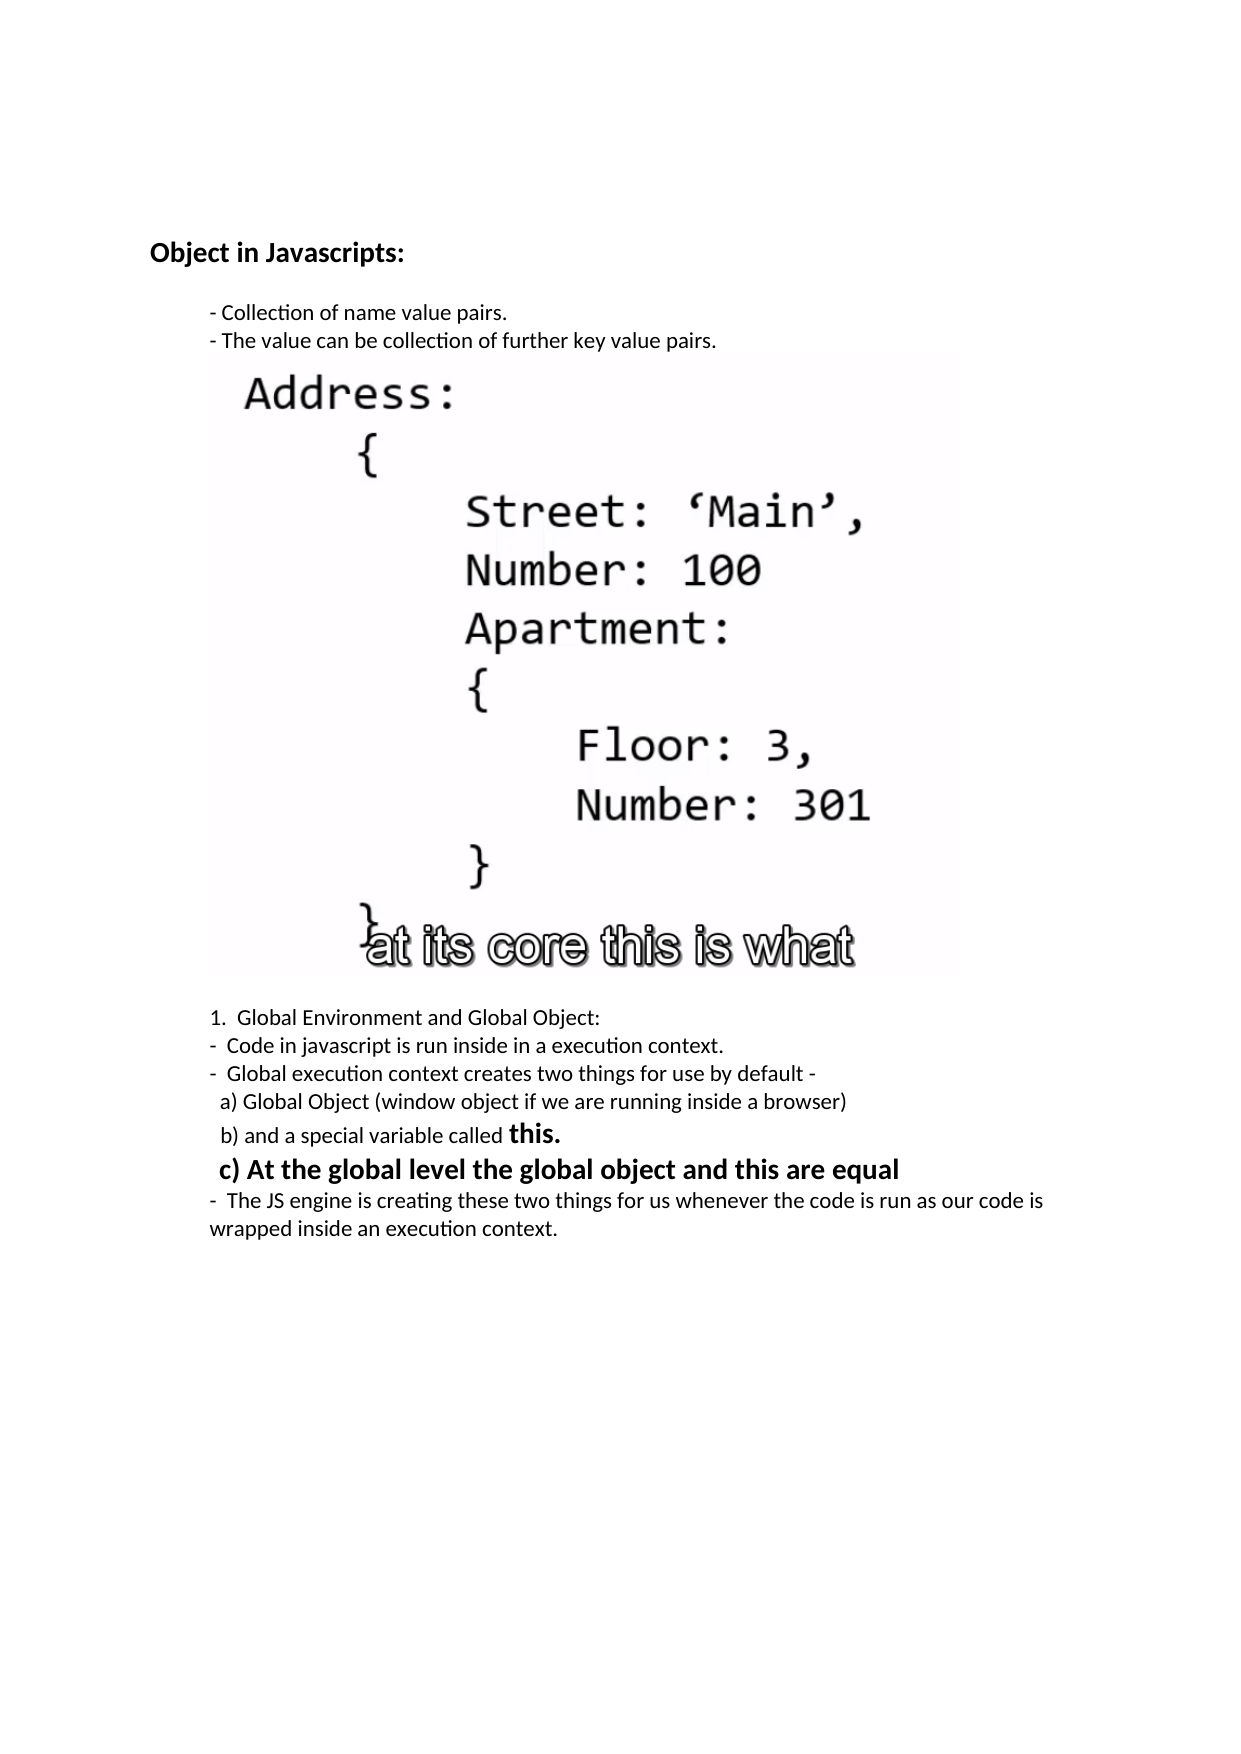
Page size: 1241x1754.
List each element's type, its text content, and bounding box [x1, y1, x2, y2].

text Object in Javascripts: [150, 234, 1090, 270]
text - The value can be collection of further key value pairs. [209, 326, 1090, 354]
list - The JS engine is creating these two things for us whenever the code is run as our code is wrapped inside an execution context. [172, 1186, 1090, 1242]
list - Code in javascript is run inside in a execution context. [172, 1031, 1090, 1059]
list - Global execution context creates two things for use by default - [172, 1059, 1090, 1087]
text c) At the global level the global object and this are equal [153, 1151, 1090, 1186]
text a) Global Object (window object if we are running inside a browser) [209, 1087, 1090, 1115]
text - Collection of name value pairs. [209, 298, 1090, 326]
text b) and a special variable called this. [153, 1115, 1090, 1151]
list 1. Global Environment and Global Object: [172, 1003, 1090, 1031]
picture [209, 353, 960, 975]
